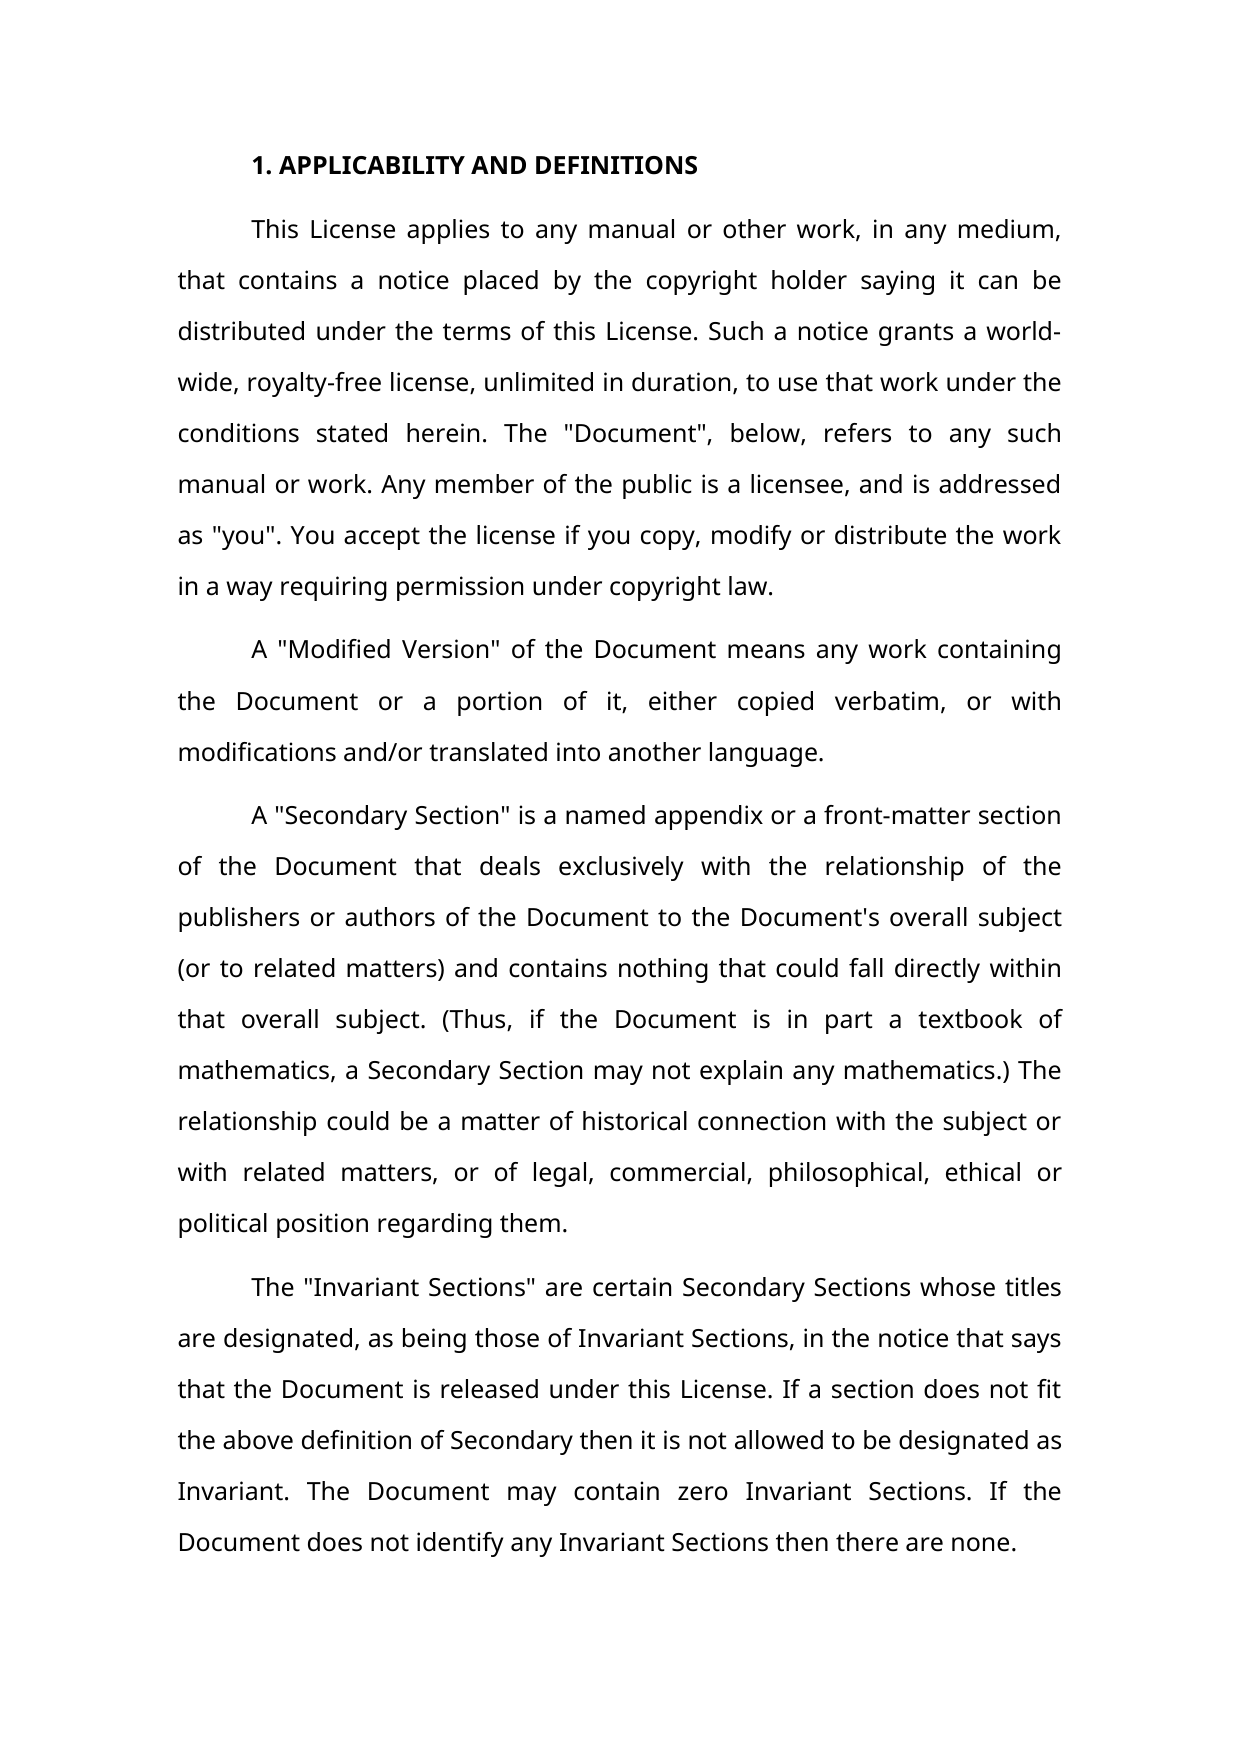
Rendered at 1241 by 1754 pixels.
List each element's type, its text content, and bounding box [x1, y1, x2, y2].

text The "Invariant Sections" are certain Secondary Sections whose titles are designated, as being those of Invariant Sections, in the notice that says that the Document is released under this License. If a section does not fit the above definition of Secondary then it is not allowed to be designated as Invariant. The Document may contain zero Invariant Sections. If the Document does not identify any Invariant Sections then there are none. [177, 1269, 1063, 1559]
text 1. APPLICABILITY AND DEFINITIONS [177, 148, 1063, 182]
text This License applies to any manual or other work, in any medium, that contains a notice placed by the copyright holder saying it can be distributed under the terms of this License. Such a notice grants a world-wide, royalty-free license, unlimited in duration, to use that work under the conditions stated herein. The "Document", below, refers to any such manual or work. Any member of the public is a licensee, and is addressed as "you". You accept the license if you copy, modify or distribute the work in a way requiring permission under copyright law. [177, 211, 1063, 603]
text A "Modified Version" of the Document means any work containing the Document or a portion of it, either copied verbatim, or with modifications and/or translated into another language. [177, 632, 1063, 768]
text A "Secondary Section" is a named appendix or a front-matter section of the Document that deals exclusively with the relationship of the publishers or authors of the Document to the Document's overall subject (or to related matters) and contains nothing that could fall directly within that overall subject. (Thus, if the Document is in part a textbook of mathematics, a Secondary Section may not explain any mathematics.) The relationship could be a matter of historical connection with the subject or with related matters, or of legal, commercial, philosophical, ethical or political position regarding them. [177, 798, 1063, 1240]
